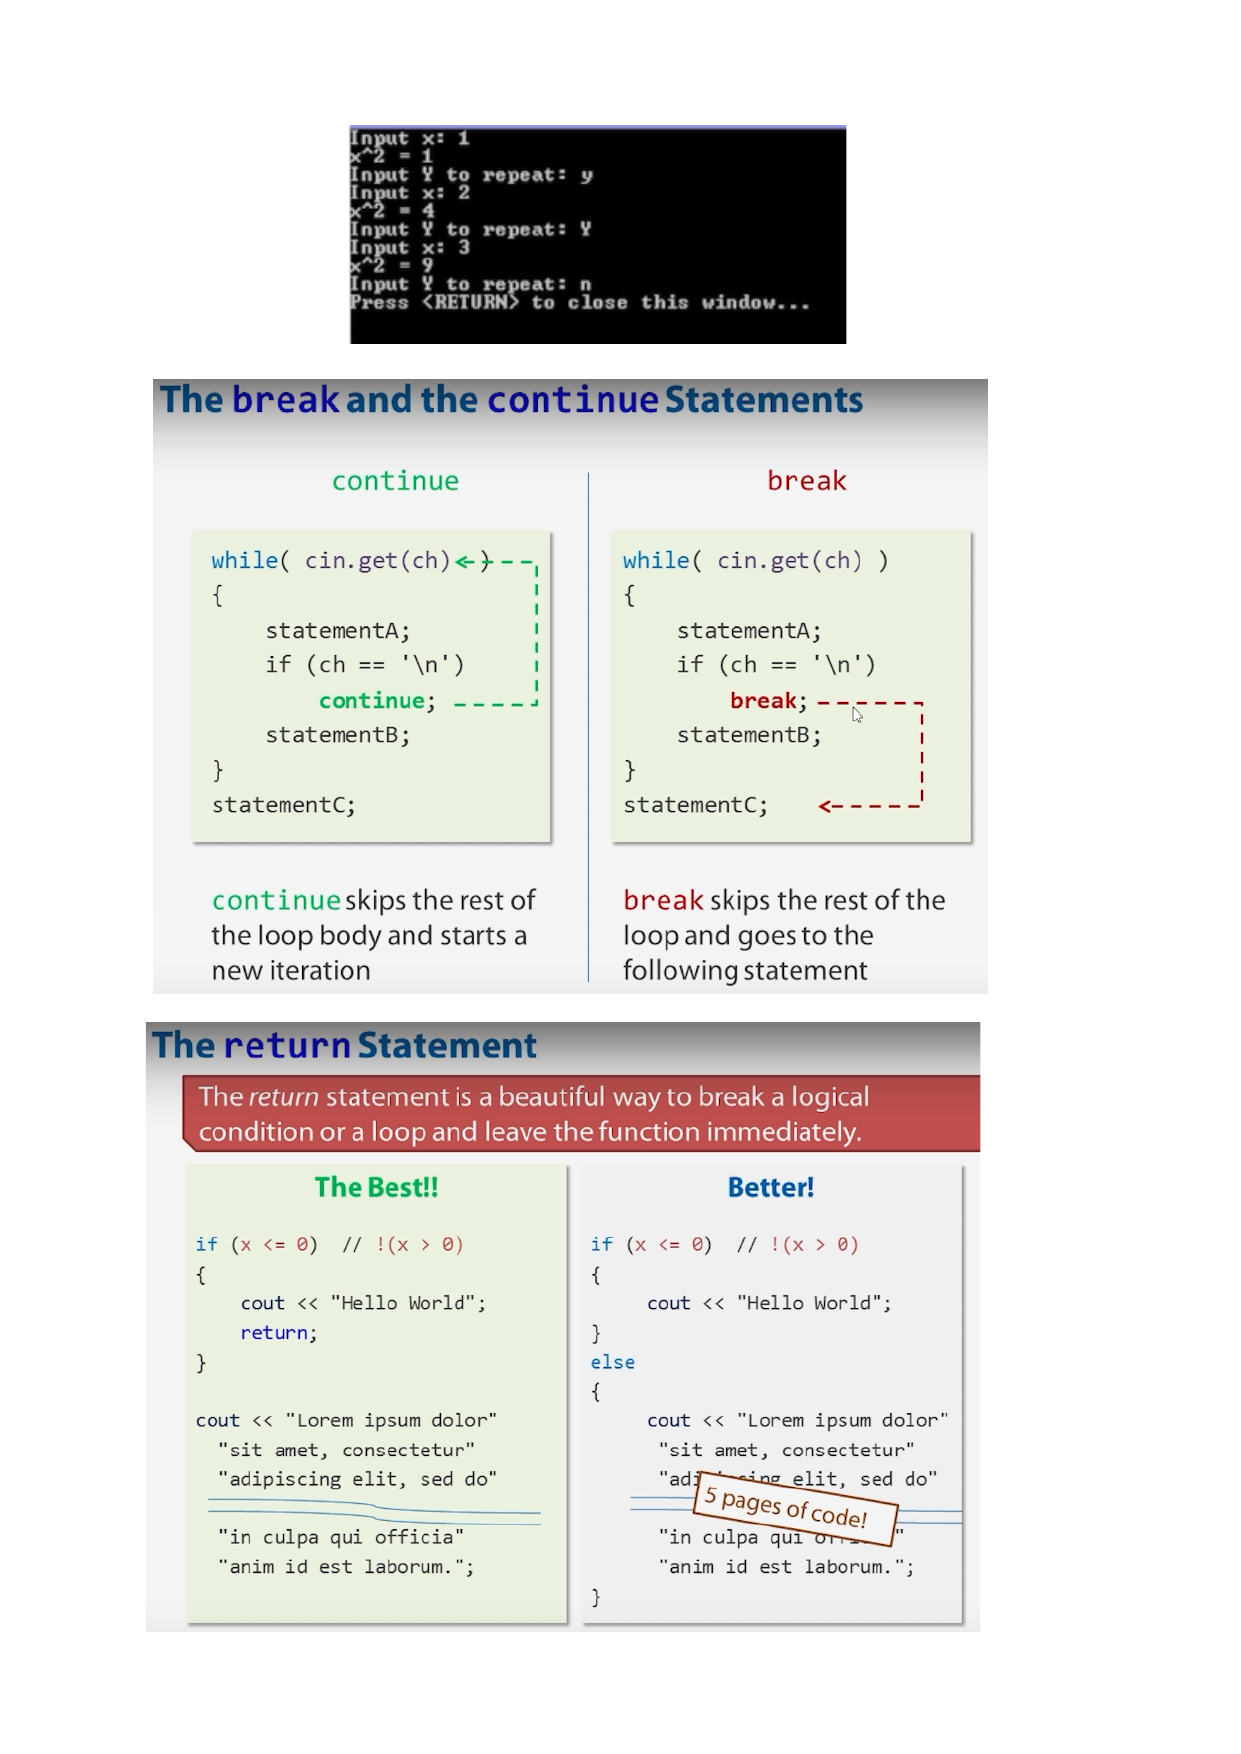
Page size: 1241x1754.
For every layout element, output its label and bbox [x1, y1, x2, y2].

picture [348, 125, 847, 344]
picture [153, 379, 988, 994]
picture [145, 1022, 981, 1632]
